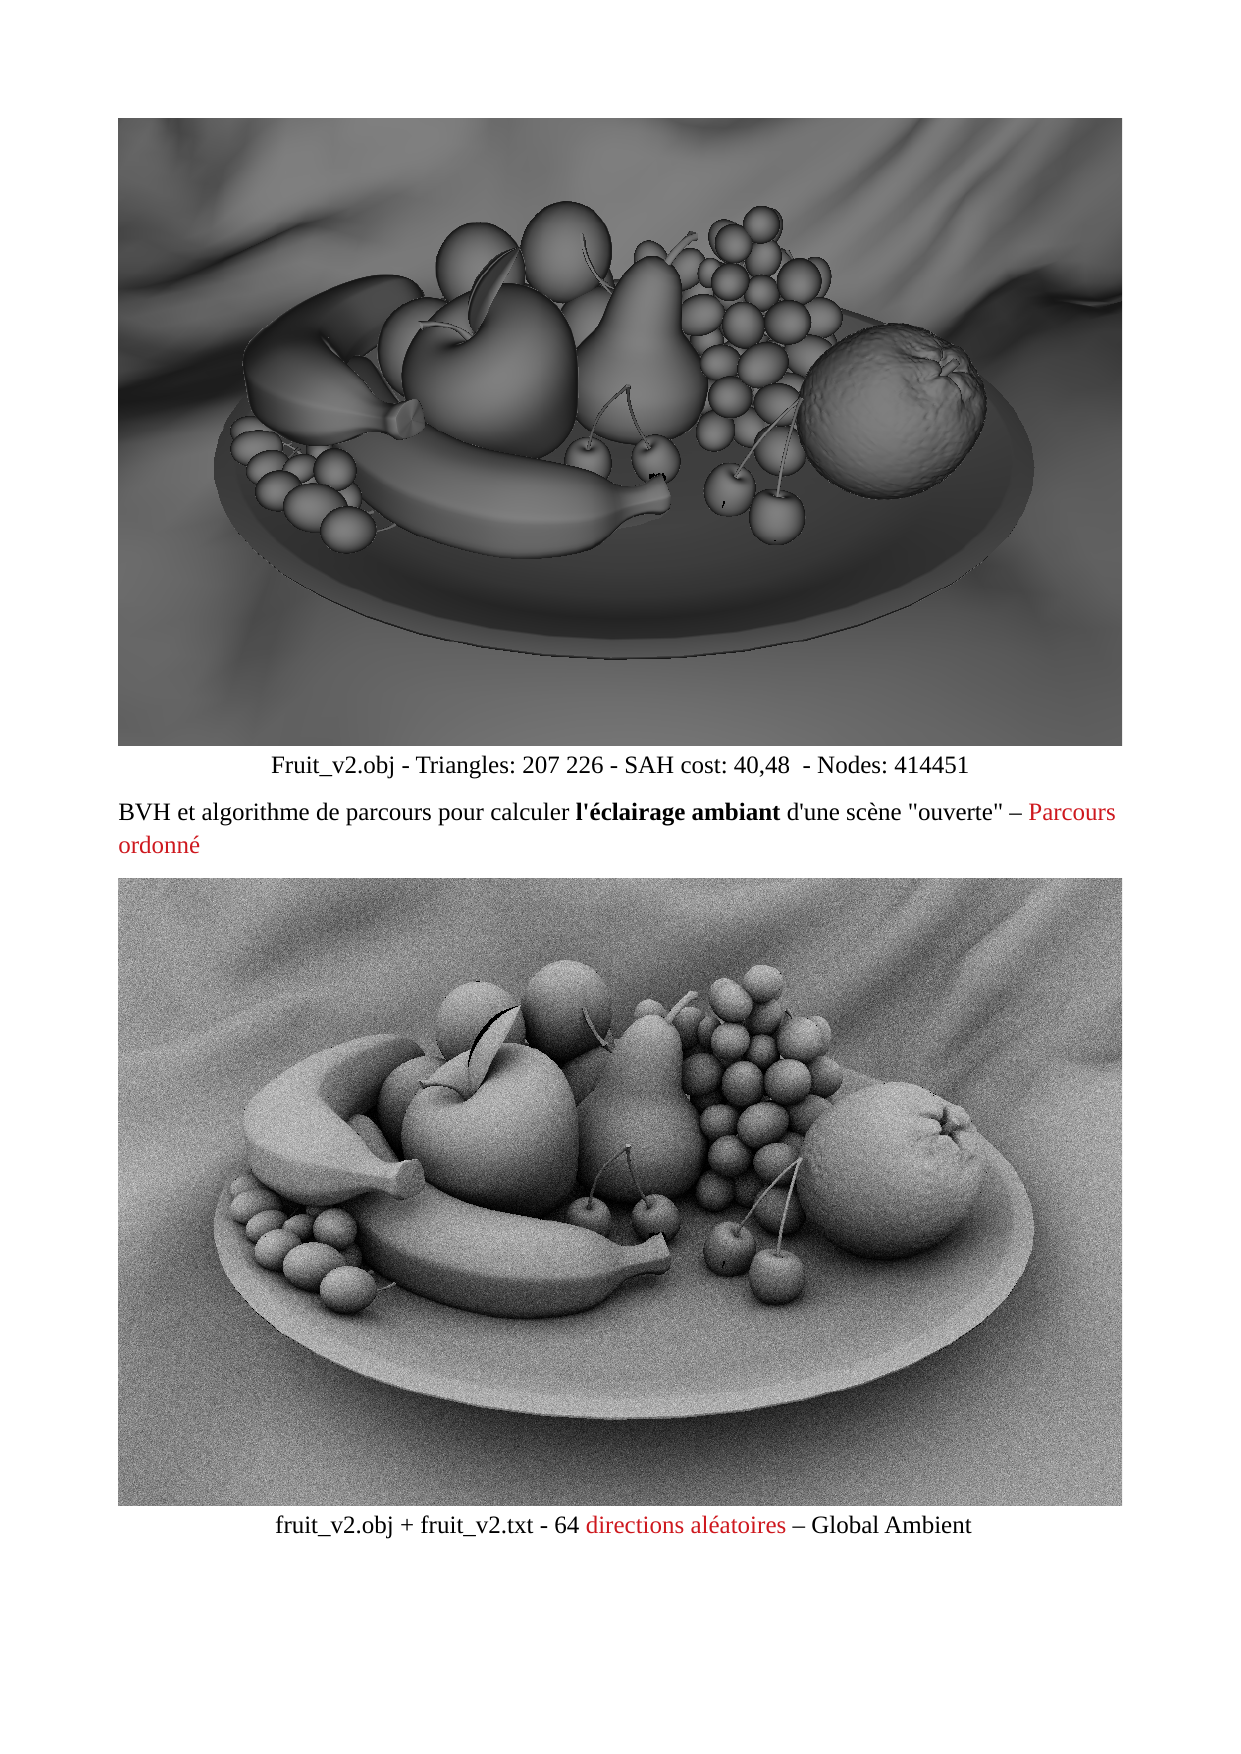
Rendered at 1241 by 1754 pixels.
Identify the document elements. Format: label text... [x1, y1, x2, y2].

picture [118, 118, 1123, 746]
text Fruit_v2.obj - Triangles: 207 226 - SAH cost: 40,48 - Nodes: 414451 [118, 746, 1122, 778]
picture [118, 878, 1123, 1506]
text fruit_v2.obj + fruit_v2.txt - 64 directions aléatoires – Global Ambient [118, 1506, 1122, 1538]
text BVH et algorithme de parcours pour calculer l'éclairage ambiant d'une scène "ouverte" – Parcours ordonné [118, 797, 1122, 859]
